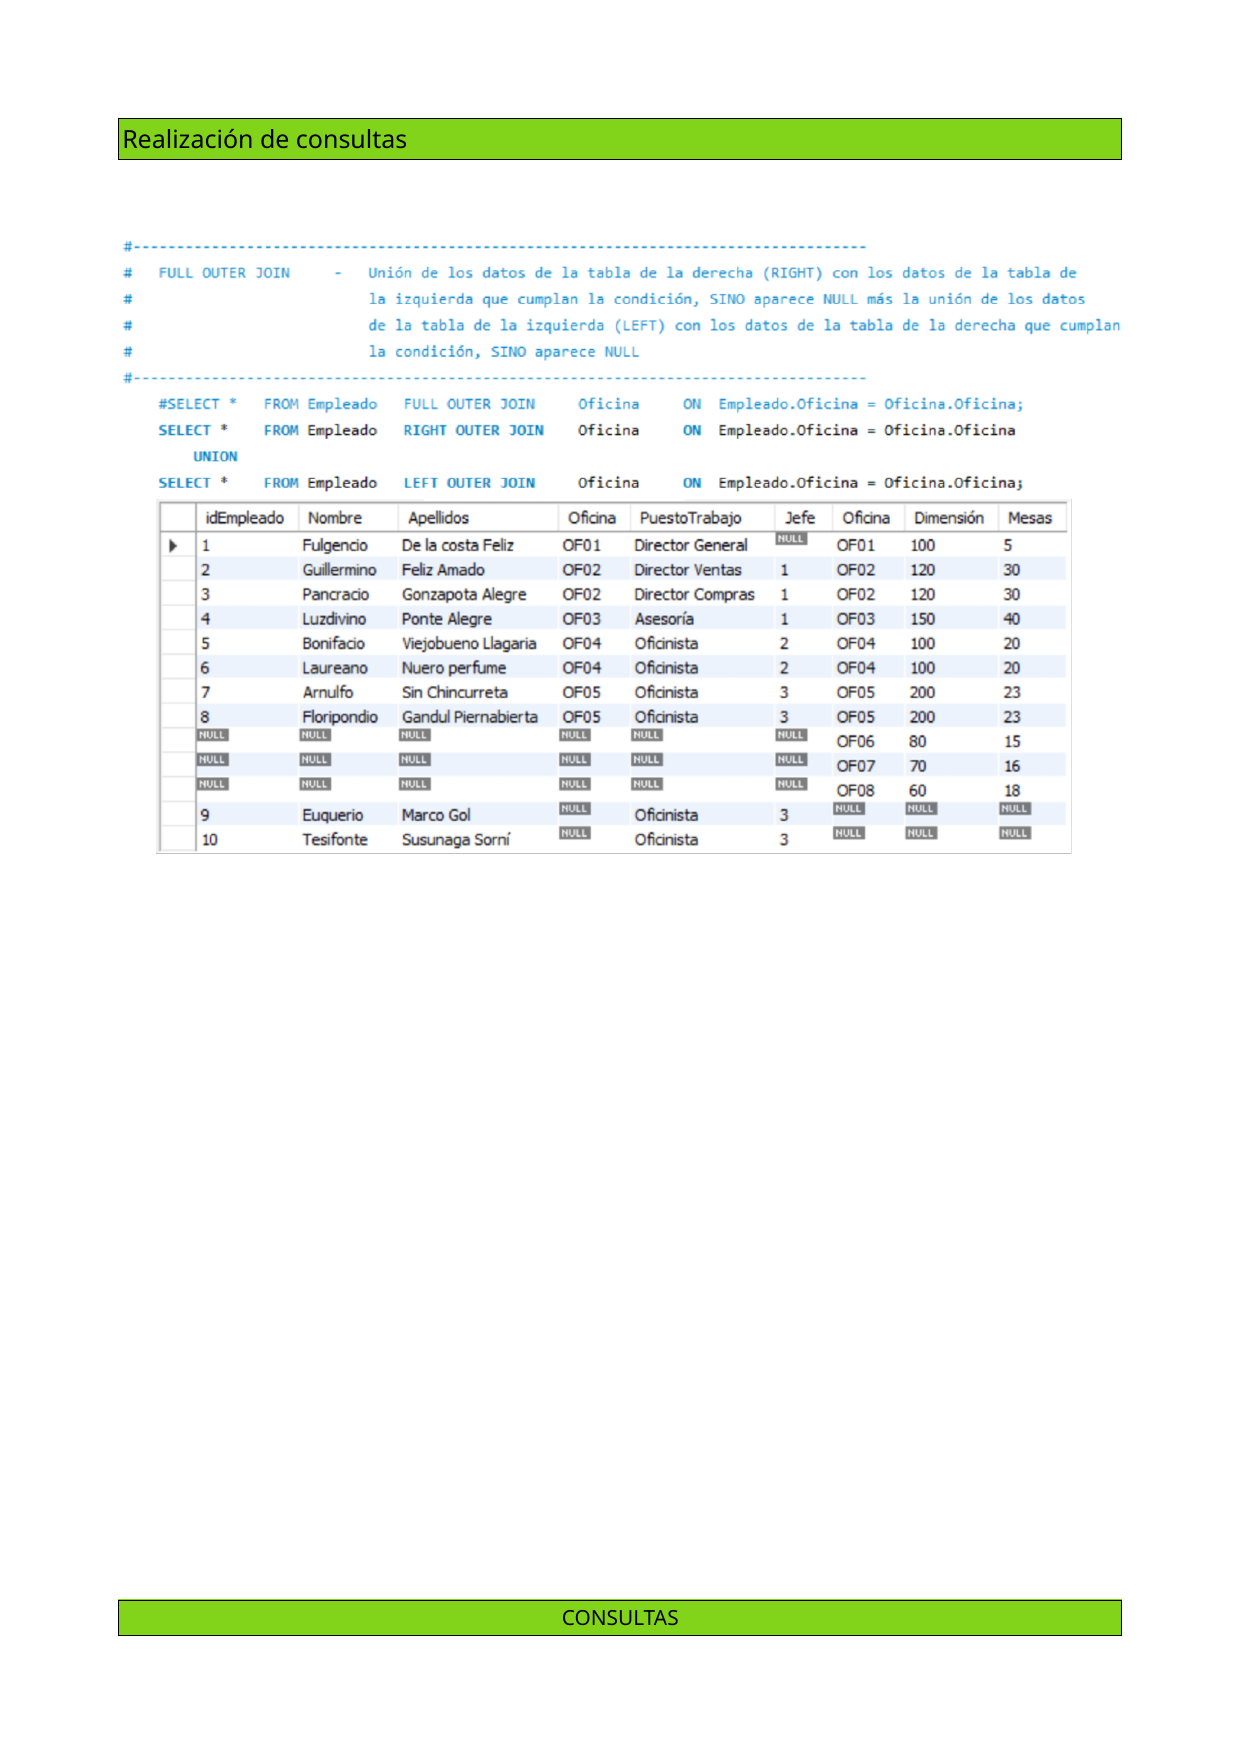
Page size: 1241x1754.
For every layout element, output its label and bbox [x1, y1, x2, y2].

picture [118, 236, 1123, 492]
picture [155, 499, 1072, 857]
